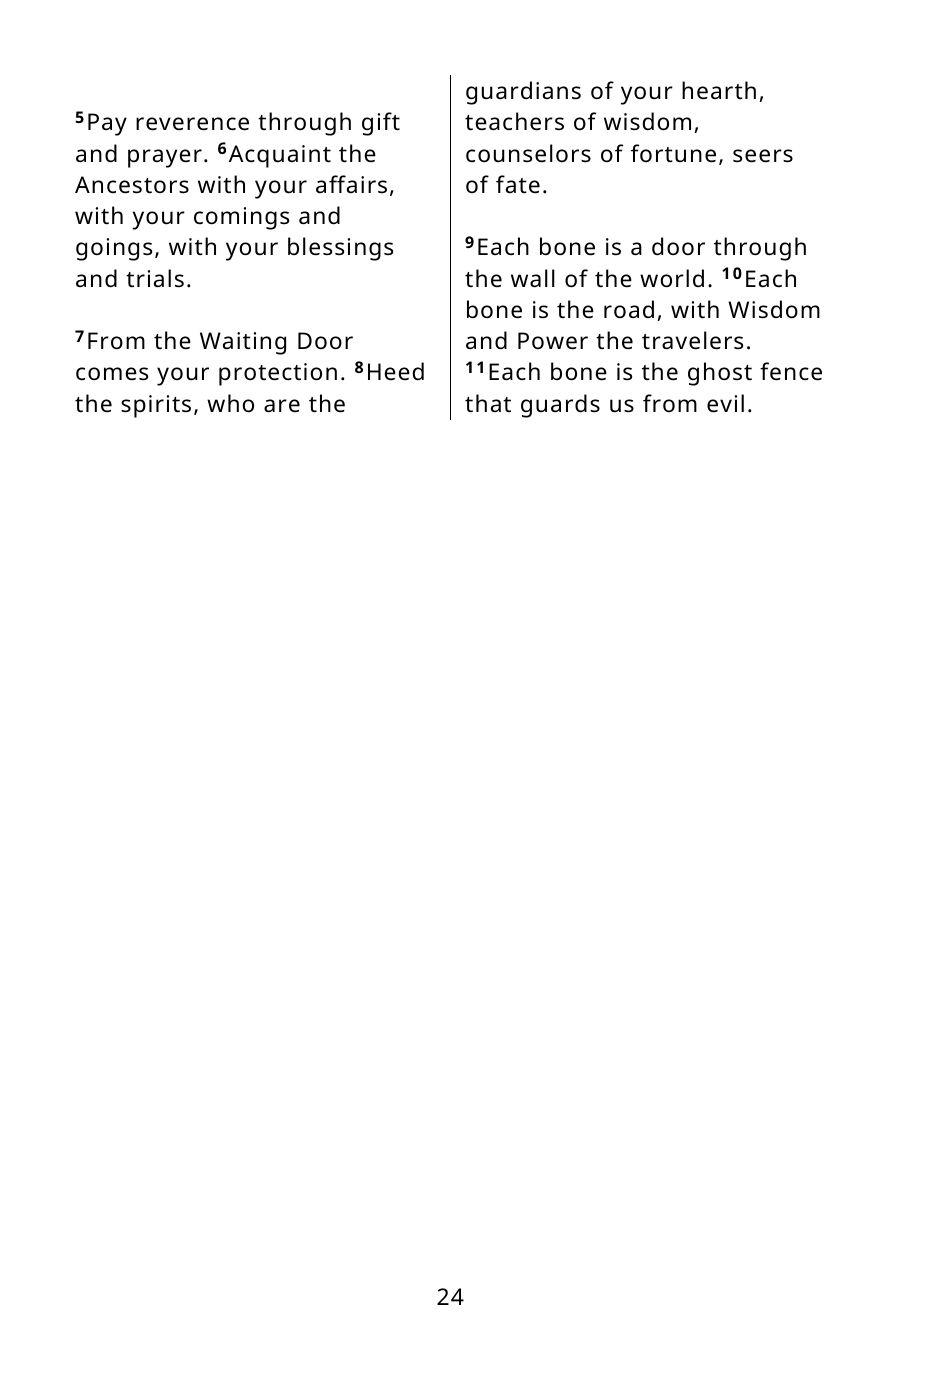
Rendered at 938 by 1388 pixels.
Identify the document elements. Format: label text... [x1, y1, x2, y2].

text 5Pay reverence through gift and prayer. 6Acquaint the Ancestors with your affairs, with your comings and goings, with your blessings and trials. [75, 106, 435, 294]
text 7From the Waiting Door comes your protection. 8Heed the spirits, who are the [75, 325, 435, 419]
text guardians of your hearth, teachers of wisdom, counselors of fortune, seers of fate. [465, 75, 825, 200]
text 9Each bone is a door through the wall of the world. 10Each bone is the road, with Wisdom and Power the travelers. 11Each bone is the ghost fence that guards us from evil. [465, 231, 825, 419]
